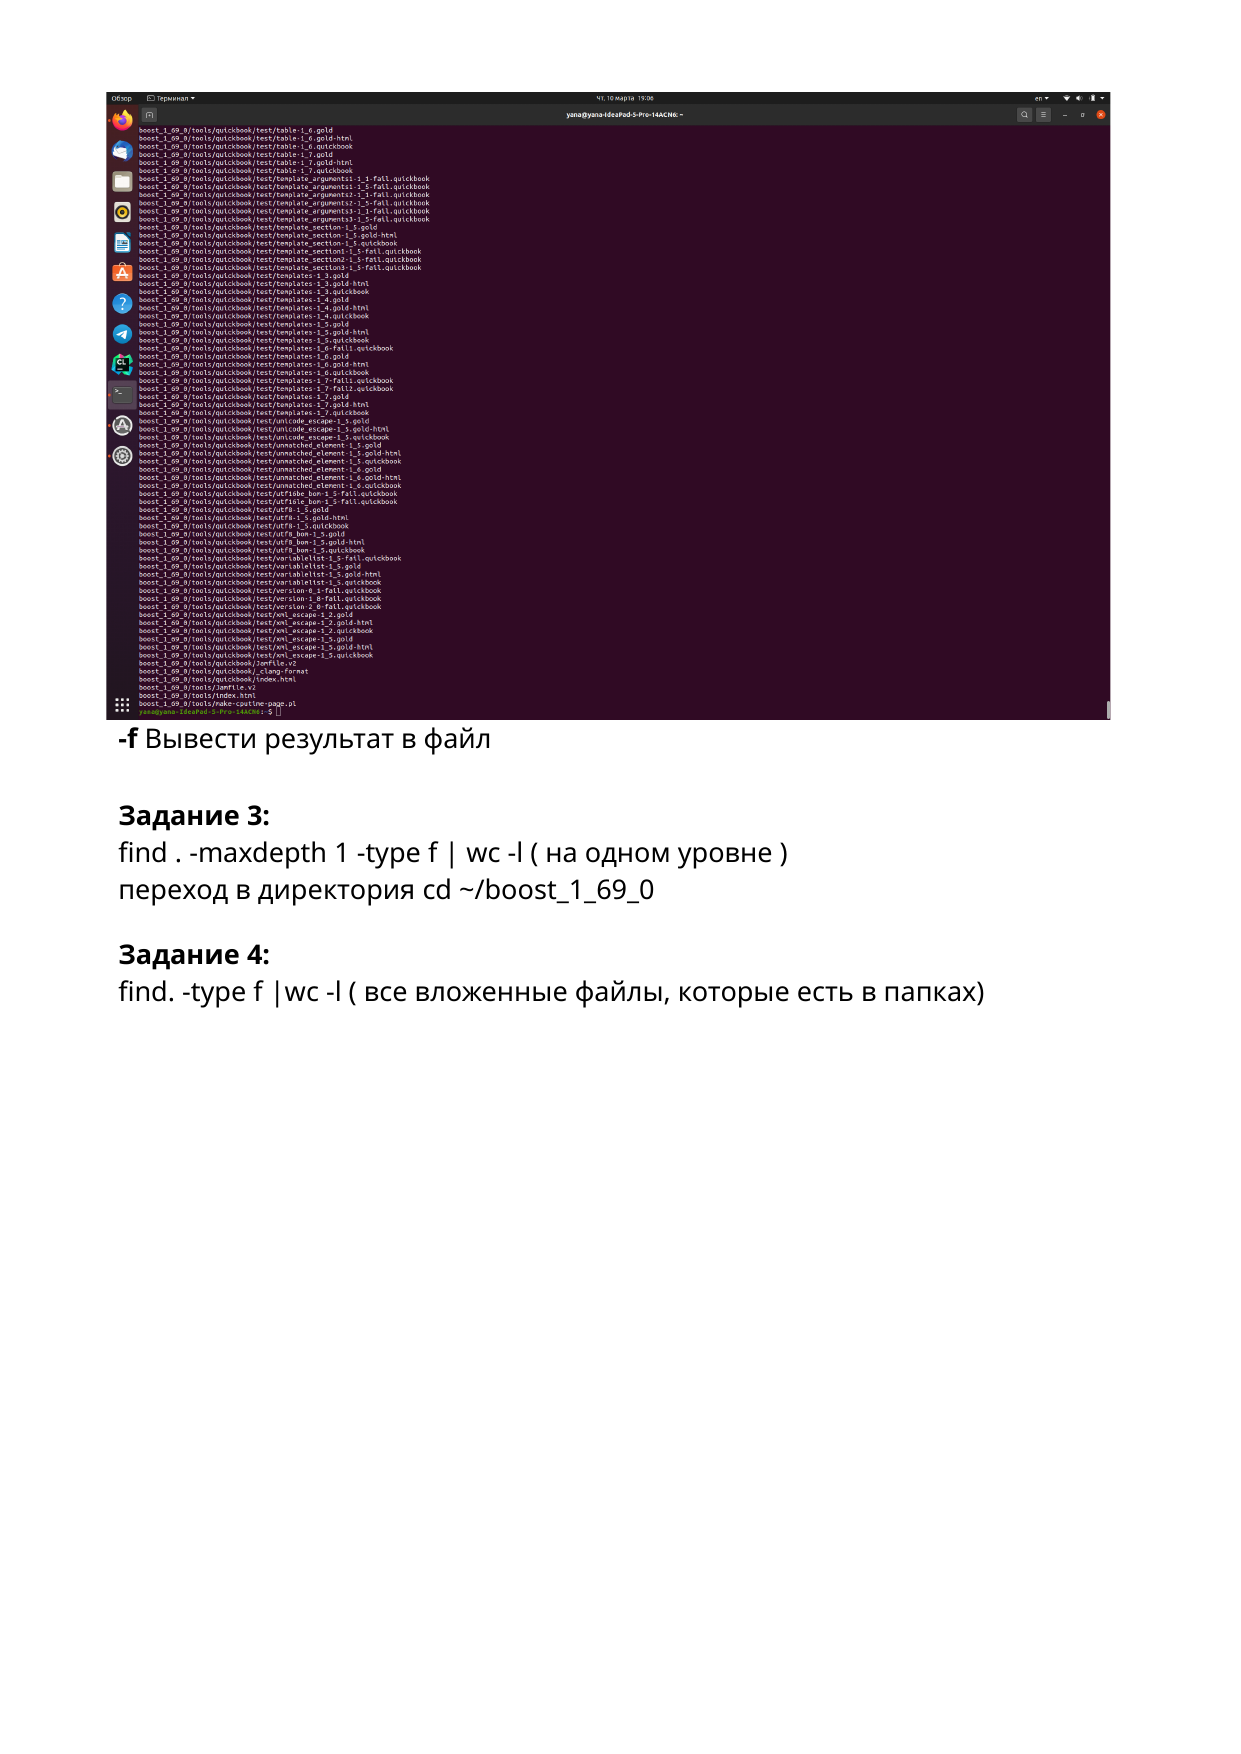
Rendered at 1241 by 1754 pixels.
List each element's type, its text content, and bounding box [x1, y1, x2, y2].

text переход в директория cd ~/boost_1_69_0 [118, 870, 1122, 907]
picture [106, 92, 1111, 720]
text Задание 4: [118, 935, 1122, 972]
text find . -maxdepth 1 -type f | wc -l ( на одном уровне ) [118, 833, 1122, 870]
text -f Вывести результат в файл [118, 118, 1122, 757]
text find. -type f |wc -l ( все вложенные файлы, которые есть в папках) [118, 972, 1122, 1009]
text Задание 3: [118, 796, 1122, 833]
